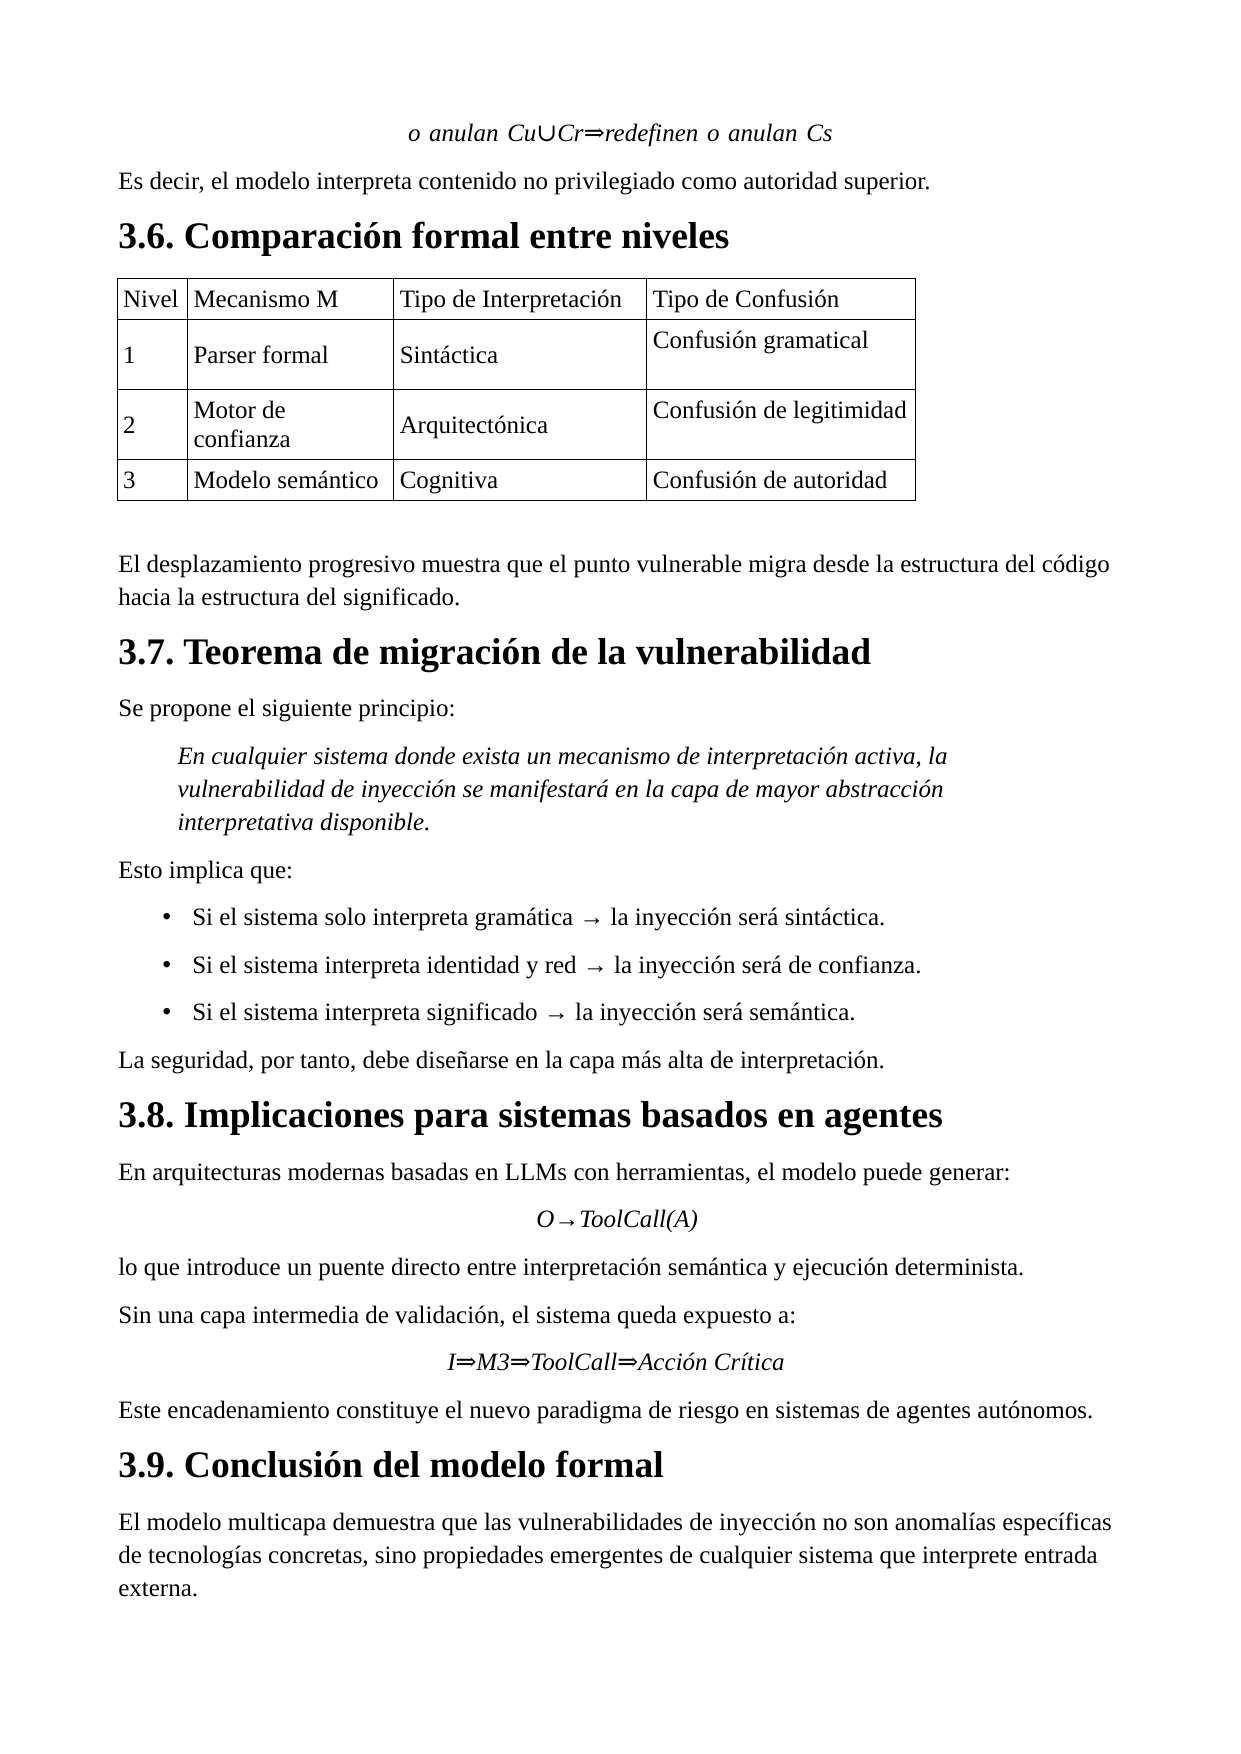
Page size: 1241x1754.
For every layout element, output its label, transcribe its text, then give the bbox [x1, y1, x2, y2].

table_cell Motor de confianza [188, 390, 393, 459]
subtitle 3.8. Implicaciones para sistemas basados en agentes [118, 1093, 1122, 1136]
table_cell Confusión gramatical [647, 320, 915, 389]
text El modelo multicapa demuestra que las vulnerabilidades de inyección no son anomalías específicas de tecnologías concretas, sino propiedades emergentes de cualquier sistema que interprete entrada externa. [118, 1507, 1122, 1601]
subtitle 3.6. Comparación formal entre niveles [118, 213, 1122, 256]
table_header Tipo de Interpretación [394, 279, 646, 319]
text Sin una capa intermedia de validación, el sistema queda expuesto a: [118, 1300, 1122, 1328]
list Si el sistema solo interpreta gramática → la inyección será sintáctica. [162, 902, 1122, 931]
subtitle 3.7. Teorema de migración de la vulnerabilidad [118, 629, 1122, 672]
text Este encadenamiento constituye el nuevo paradigma de riesgo en sistemas de agentes autónomos. [118, 1395, 1122, 1424]
table_cell 3 [118, 460, 187, 500]
subtitle 3.9. Conclusión del modelo formal [118, 1442, 1122, 1486]
text O→ToolCall(A) [118, 1204, 1122, 1233]
table_cell Modelo semántico [188, 460, 393, 500]
text En cualquier sistema donde exista un mecanismo de interpretación activa, la vulnerabilidad de inyección se manifestará en la capa de mayor abstracción interpretativa disponible. [177, 741, 1063, 836]
list Si el sistema interpreta identidad y red → la inyección será de confianza. [162, 950, 1122, 979]
table_cell Confusión de legitimidad [647, 390, 915, 459]
table_cell Parser formal [188, 320, 393, 389]
text El desplazamiento progresivo muestra que el punto vulnerable migra desde la estructura del código hacia la estructura del significado. [118, 549, 1122, 610]
table_cell Arquitectónica [394, 390, 646, 459]
list Si el sistema interpreta significado → la inyección será semántica. [162, 997, 1122, 1026]
table_header Mecanismo M [188, 279, 393, 319]
table_header Nivel [118, 279, 187, 319]
table_cell Cognitiva [394, 460, 646, 500]
table_cell Confusión de autoridad [647, 460, 915, 500]
text En arquitecturas modernas basadas en LLMs con herramientas, el modelo puede generar: [118, 1157, 1122, 1186]
text o anulan Cu​∪Cr​⇒redefinen o anulan Cs​ [118, 118, 1122, 147]
text Es decir, el modelo interpreta contenido no privilegiado como autoridad superior. [118, 166, 1122, 194]
table_cell Sintáctica [394, 320, 646, 389]
text I⇒M3​⇒ToolCall⇒Acción Crítica [118, 1347, 1122, 1376]
text Se propone el siguiente principio: [118, 693, 1122, 722]
table_header Tipo de Confusión [647, 279, 915, 319]
table_cell 2 [118, 390, 187, 459]
text Esto implica que: [118, 855, 1122, 883]
text La seguridad, por tanto, debe diseñarse en la capa más alta de interpretación. [118, 1045, 1122, 1074]
text lo que introduce un puente directo entre interpretación semántica y ejecución determinista. [118, 1252, 1122, 1281]
table_cell 1 [118, 320, 187, 389]
